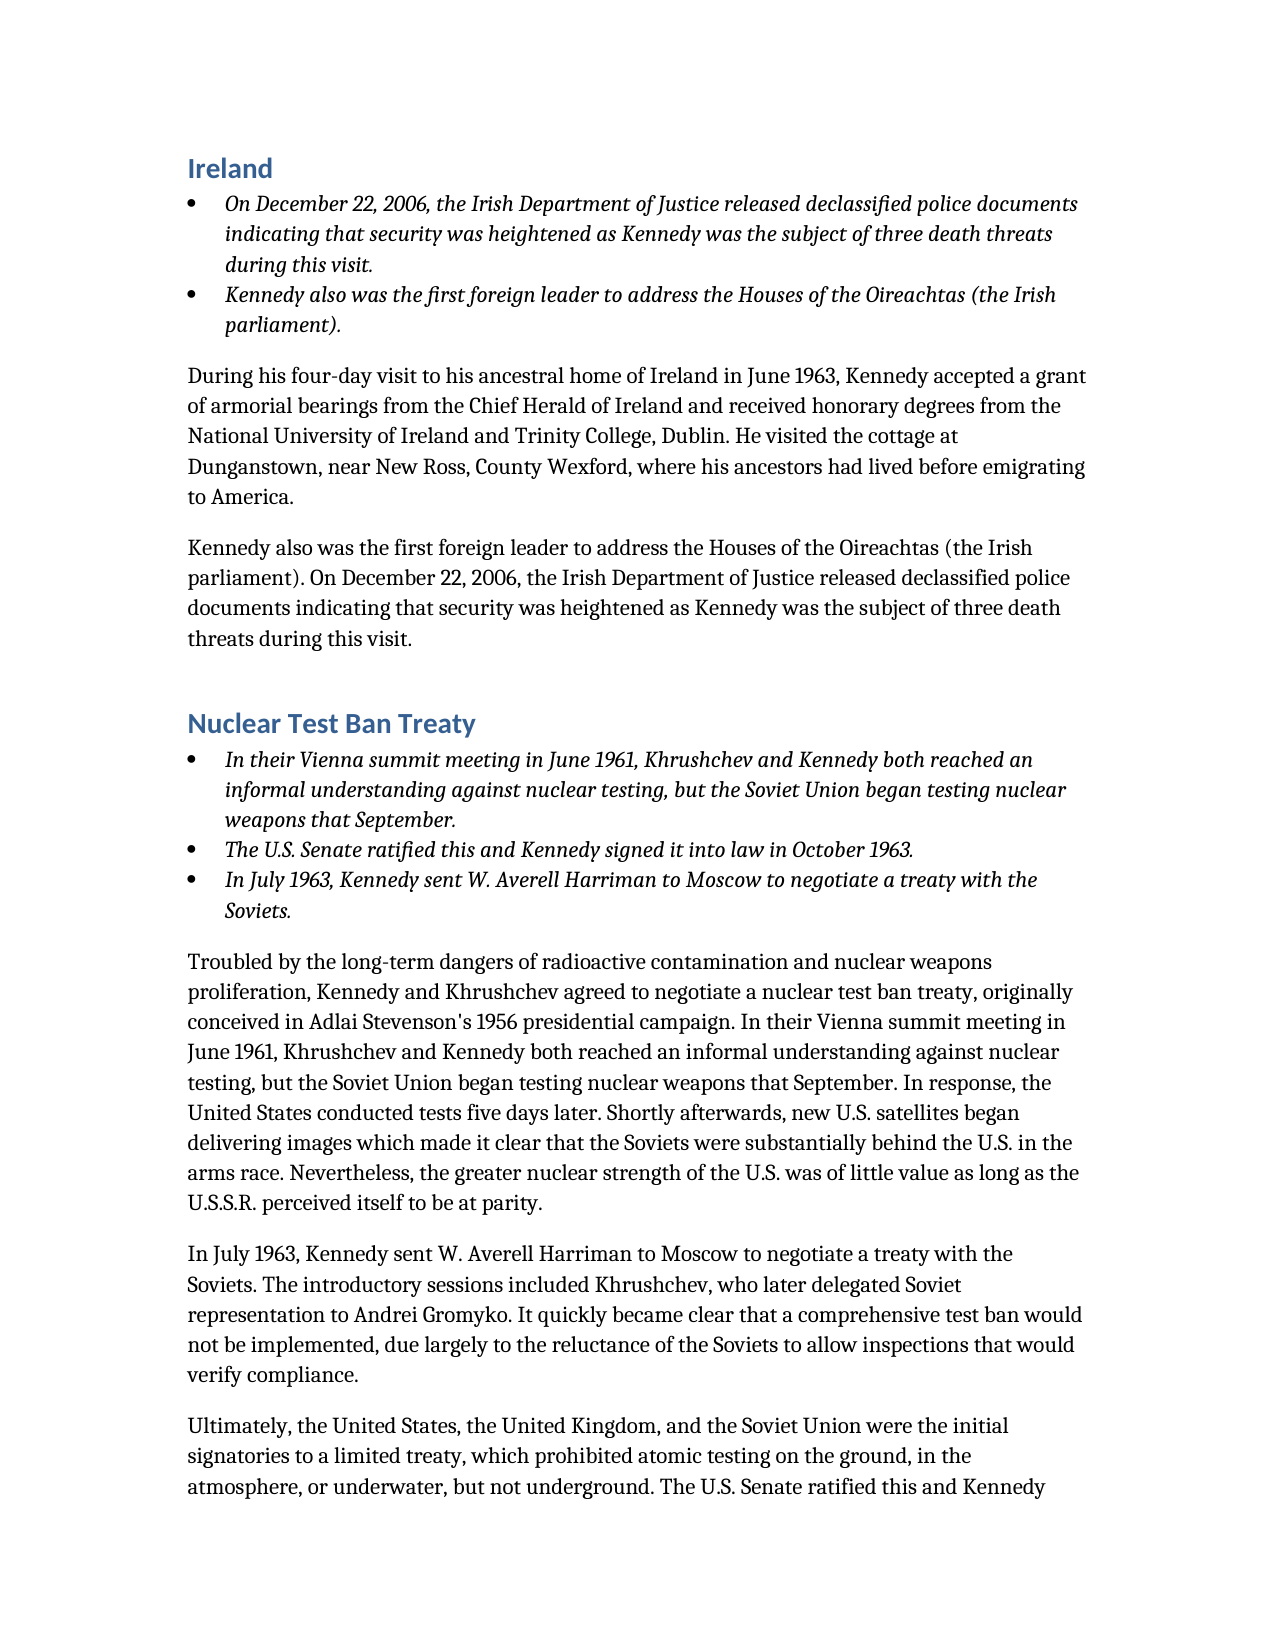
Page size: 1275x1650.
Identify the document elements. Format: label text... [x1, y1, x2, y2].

text Kennedy also was the first foreign leader to address the Houses of the Oireachtas (the Irish parliament). On December 22, 2006, the Irish Department of Justice released declassified police documents indicating that security was heightened as Kennedy was the subject of three death threats during this visit. [187, 535, 1087, 652]
list On December 22, 2006, the Irish Department of Justice released declassified police documents indicating that security was heightened as Kennedy was the subject of three death threats during this visit. [187, 191, 1087, 278]
text During his four-day visit to his ancestral home of Ireland in June 1963, Kennedy accepted a grant of armorial bearings from the Chief Herald of Ireland and received honorary degrees from the National University of Ireland and Trinity College, Dublin. He visited the cottage at Dunganstown, near New Ross, County Wexford, where his ancestors had lived before emigrating to America. [187, 363, 1087, 510]
text Troubled by the long-term dangers of radioactive contamination and nuclear weapons proliferation, Kennedy and Khrushchev agreed to negotiate a nuclear test ban treaty, originally conceived in Adlai Stevenson's 1956 presidential campaign. In their Vienna summit meeting in June 1961, Khrushchev and Kennedy both reached an informal understanding against nuclear testing, but the Soviet Union began testing nuclear weapons that September. In response, the United States conducted tests five days later. Shortly afterwards, new U.S. satellites began delivering images which made it clear that the Soviets were substantially behind the U.S. in the arms race. Nevertheless, the greater nuclear strength of the U.S. was of little value as long as the U.S.S.R. perceived itself to be at parity. [187, 948, 1087, 1217]
subtitle Ireland [187, 150, 1087, 186]
list In their Vienna summit meeting in June 1961, Khrushchev and Kennedy both reached an informal understanding against nuclear testing, but the Soviet Union began testing nuclear weapons that September. [187, 746, 1087, 833]
list The U.S. Senate ratified this and Kennedy signed it into law in October 1963. [187, 837, 1087, 863]
text In July 1963, Kennedy sent W. Averell Harriman to Moscow to negotiate a treaty with the Soviets. The introductory sessions included Khrushchev, who later delegated Soviet representation to Andrei Gromyko. It quickly became clear that a comprehensive test ban would not be implemented, due largely to the reluctance of the Soviets to allow inspections that would verify compliance. [187, 1241, 1087, 1388]
text Ultimately, the United States, the United Kingdom, and the Soviet Union were the initial signatories to a limited treaty, which prohibited atomic testing on the ground, in the atmosphere, or underwater, but not underground. The U.S. Senate ratified this and Kennedy [187, 1413, 1087, 1500]
list In July 1963, Kennedy sent W. Averell Harriman to Moscow to negotiate a treaty with the Soviets. [187, 867, 1087, 924]
list Kennedy also was the first foreign leader to address the Houses of the Oireachtas (the Irish parliament). [187, 282, 1087, 338]
subtitle Nuclear Test Ban Treaty [187, 706, 1087, 741]
